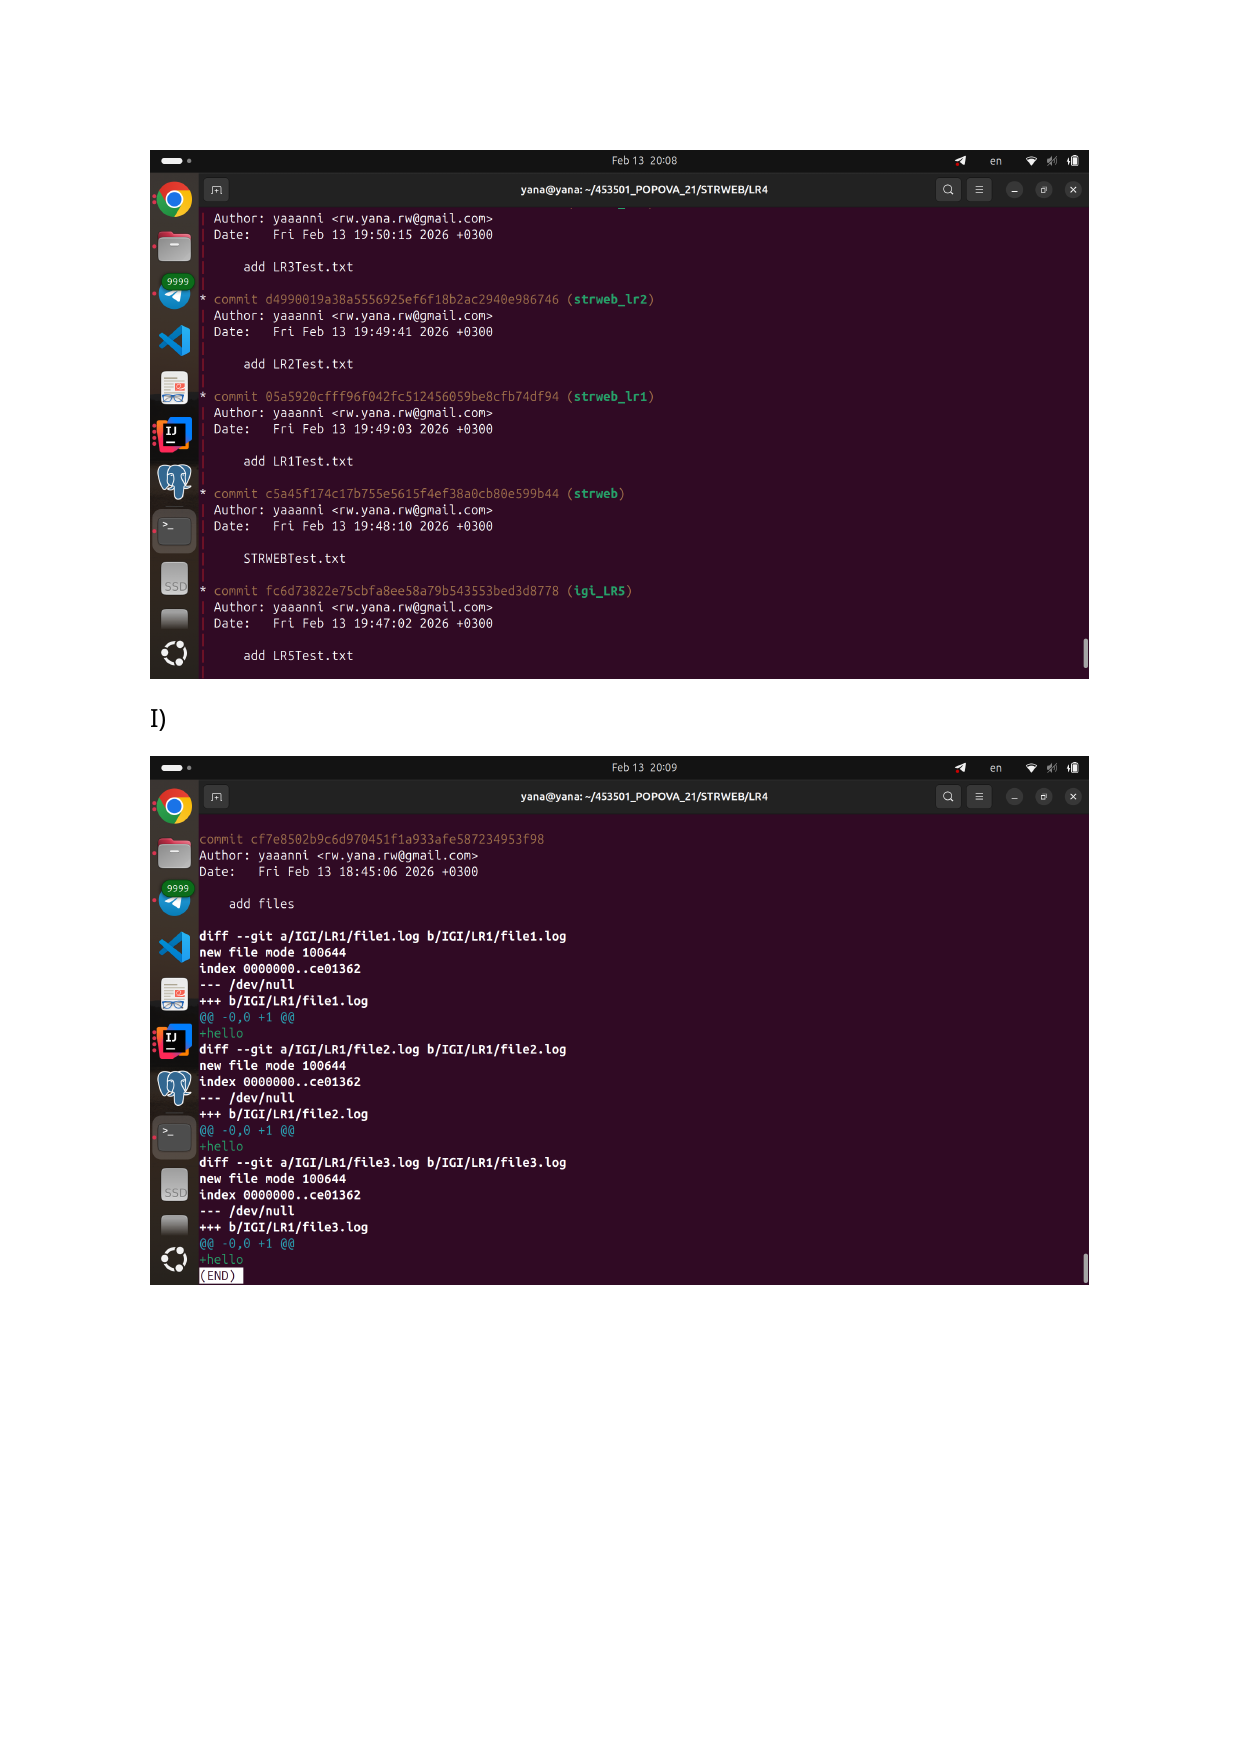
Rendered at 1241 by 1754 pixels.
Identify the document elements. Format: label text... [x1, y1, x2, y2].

text I) [150, 700, 1090, 734]
